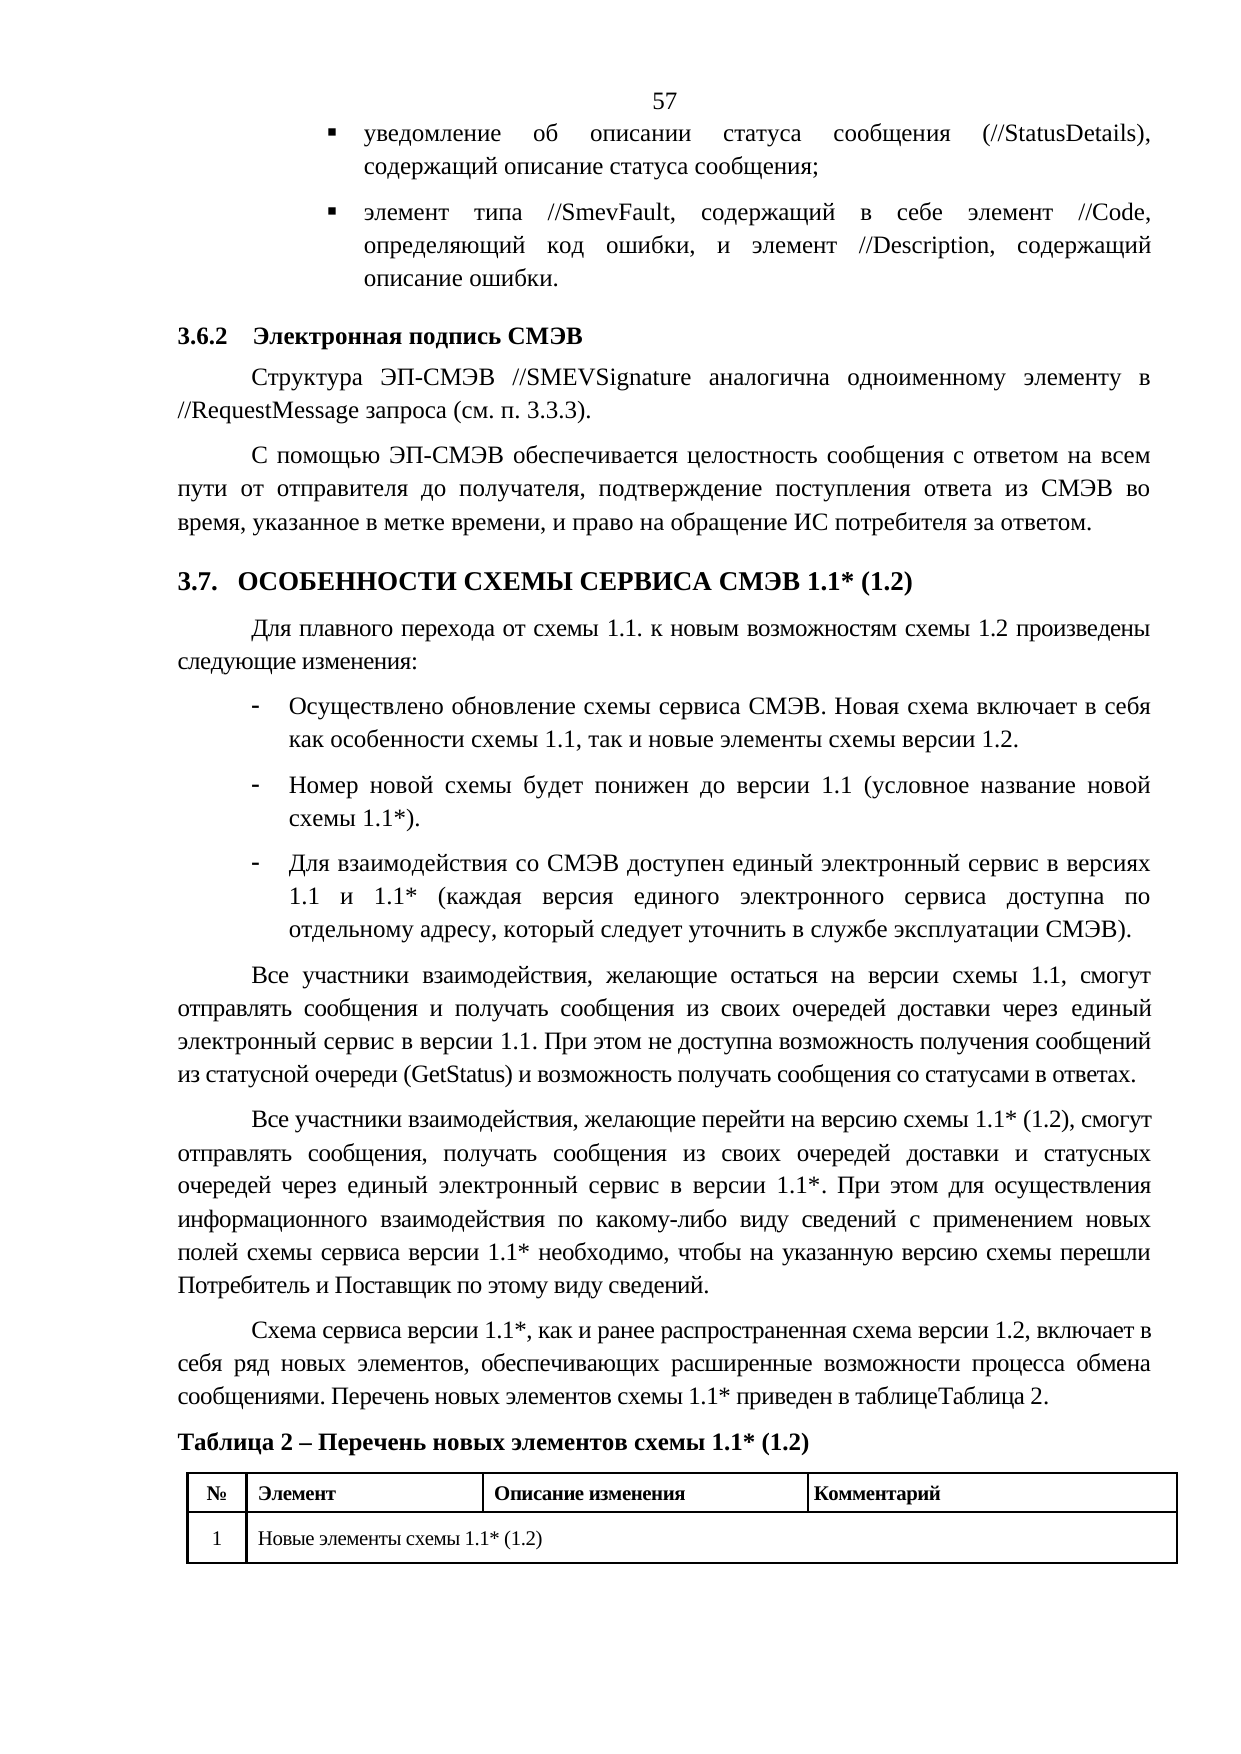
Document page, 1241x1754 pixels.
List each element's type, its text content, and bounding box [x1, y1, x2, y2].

list Для взаимодействия со СМЭВ доступен единый электронный сервис в версиях 1.1 и 1.1* (каждая версия единого электронного сервиса доступна по отдельному адресу, который следует уточнить в службе эксплуатации СМЭВ). [251, 848, 1152, 943]
subtitle Особенности схемы сервиса СМЭВ 1.1* (1.2) [177, 564, 1152, 596]
table_header Комментарий [809, 1474, 1176, 1481]
list элемент типа //SmevFault, содержащий в себе элемент //Code, определяющий код ошибки, и элемент //Description, содержащий описание ошибки. [326, 197, 1152, 291]
text Схема сервиса версии 1.1*, как и ранее распространенная схема версии 1.2, включает в себя ряд новых элементов, обеспечивающих расширенные возможности процесса обмена сообщениями. Перечень новых элементов схемы 1.1* приведен в таблицеТаблица 2. [177, 1315, 1152, 1410]
table_cell Новые элементы схемы 1.1* (1.2) [248, 1513, 1176, 1562]
text Структура ЭП-СМЭВ //SMEVSignature аналогична одноименному элементу в //RequestMessage запроса (см. п. 3.3.3). [177, 362, 1152, 424]
list Осуществлено обновление схемы сервиса СМЭВ. Новая схема включает в себя как особенности схемы 1.1, так и новые элементы схемы версии 1.2. [251, 691, 1152, 753]
table_header Элемент [248, 1474, 482, 1511]
table_header Комментарий [809, 1505, 1176, 1511]
list уведомление об описании статуса сообщения (//StatusDetails), содержащий описание статуса сообщения; [326, 118, 1152, 180]
text Таблица 2 – Перечень новых элементов схемы 1.1* (1.2) [177, 1427, 1152, 1456]
text Все участники взаимодействия, желающие остаться на версии схемы 1.1, смогут отправлять сообщения и получать сообщения из своих очередей доставки через единый электронный сервис в версии 1.1. При этом не доступна возможность получения сообщений из статусной очереди (GetStatus) и возможность получать сообщения со статусами в ответах. [177, 960, 1152, 1088]
text Все участники взаимодействия, желающие перейти на версию схемы 1.1* (1.2), смогут отправлять сообщения, получать сообщения из своих очередей доставки и статусных очередей через единый электронный сервис в версии 1.1*. При этом для осуществления информационного взаимодействия по какому-либо виду сведений с применением новых полей схемы сервиса версии 1.1* необходимо, чтобы на указанную версию схемы перешли Потребитель и Поставщик по этому виду сведений. [177, 1104, 1152, 1298]
table_cell 1 [189, 1513, 245, 1562]
text С помощью ЭП-СМЭВ обеспечивается целостность сообщения с ответом на всем пути от отправителя до получателя, подтверждение поступления ответа из СМЭВ во время, указанное в метке времени, и право на обращение ИС потребителя за ответом. [177, 441, 1152, 535]
table_header Описание изменения [484, 1474, 807, 1511]
list Номер новой схемы будет понижен до версии 1.1 (условное название новой схемы 1.1*). [251, 770, 1152, 832]
table_header № [189, 1474, 245, 1511]
subtitle Электронная подпись СМЭВ [177, 321, 1152, 349]
text Для плавного перехода от схемы 1.1. к новым возможностям схемы 1.2 произведены следующие изменения: [177, 613, 1152, 674]
